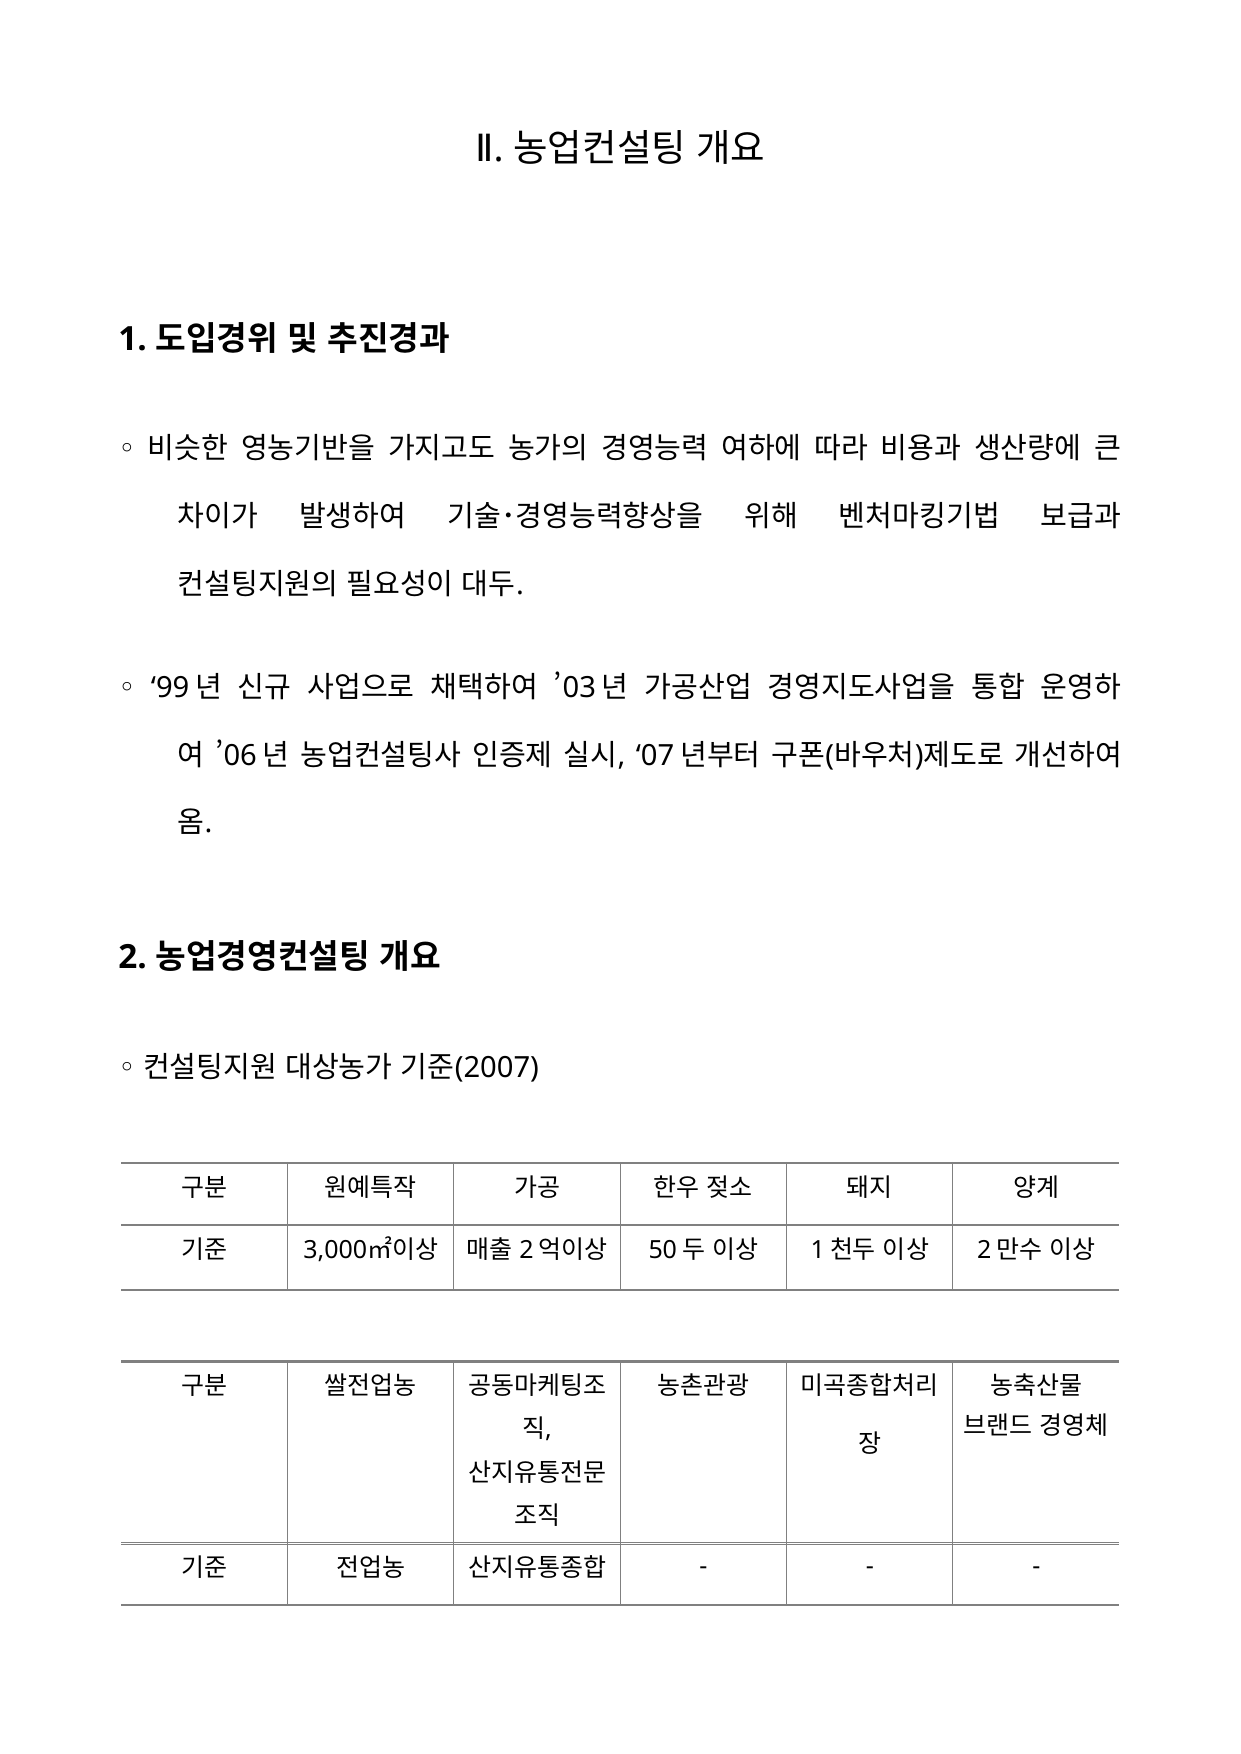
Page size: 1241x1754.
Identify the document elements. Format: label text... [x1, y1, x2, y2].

table_cell - [621, 1545, 786, 1604]
table_header 농촌관광 [621, 1363, 786, 1542]
table_cell - [953, 1545, 1119, 1604]
table_cell 산지유통종합 [454, 1545, 620, 1604]
table_cell 매출 2억이상 [454, 1226, 620, 1288]
table_header 구분 [121, 1363, 287, 1542]
table_header 원예특작 [288, 1164, 453, 1223]
text 1. 도입경위 및 추진경과 [118, 312, 1122, 360]
table_header 양계 [953, 1164, 1119, 1223]
table_header 농축산물 브랜드 경영체 [953, 1363, 1119, 1542]
table_cell 50두 이상 [621, 1226, 786, 1288]
table_header 공동마케팅조직, 산지유통전문조직 [454, 1363, 620, 1542]
table_header 쌀전업농 [288, 1363, 453, 1542]
table_cell 2만수 이상 [953, 1226, 1119, 1288]
table_header 미곡종합처리장 [787, 1363, 952, 1542]
text Ⅱ. 농업컨설팅 개요 [118, 118, 1122, 173]
table_cell 1천두 이상 [787, 1226, 952, 1288]
table_cell 기준 [121, 1545, 287, 1604]
text ◦ 컨설팅지원 대상농가 기준(2007) [118, 1043, 1122, 1086]
table_cell 전업농 [288, 1545, 453, 1604]
table_header 구분 [121, 1164, 287, 1223]
table_cell 3,000㎡이상 [288, 1226, 453, 1288]
text ◦ 비슷한 영농기반을 가지고도 농가의 경영능력 여하에 따라 비용과 생산량에 큰 차이가 발생하여 기술･경영능력향상을 위해 벤처마킹기법 보급과 컨설팅지원의 필요성이 대두. [118, 425, 1122, 603]
table_header 가공 [454, 1164, 620, 1223]
table_cell - [787, 1545, 952, 1604]
table_cell 기준 [121, 1226, 287, 1288]
table_header 돼지 [787, 1164, 952, 1223]
text 2. 농업경영컨설팅 개요 [118, 930, 1122, 979]
text ◦ ‘99년 신규 사업으로 채택하여 ’03년 가공산업 경영지도사업을 통합 운영하여 ’06년 농업컨설팅사 인증제 실시, ‘07년부터 구폰(바우처)제도로 개선하여 옴. [118, 664, 1122, 841]
table_header 한우 젖소 [621, 1164, 786, 1223]
